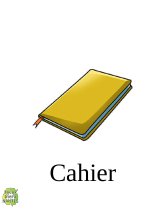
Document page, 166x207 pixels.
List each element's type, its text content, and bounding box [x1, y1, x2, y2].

picture [31, 51, 135, 156]
table_cell [6, 46, 159, 152]
table_header [57, 6, 108, 46]
picture [2, 187, 19, 207]
table_header [108, 6, 159, 46]
table_cell Cahier [6, 153, 159, 193]
table_header [6, 6, 57, 46]
